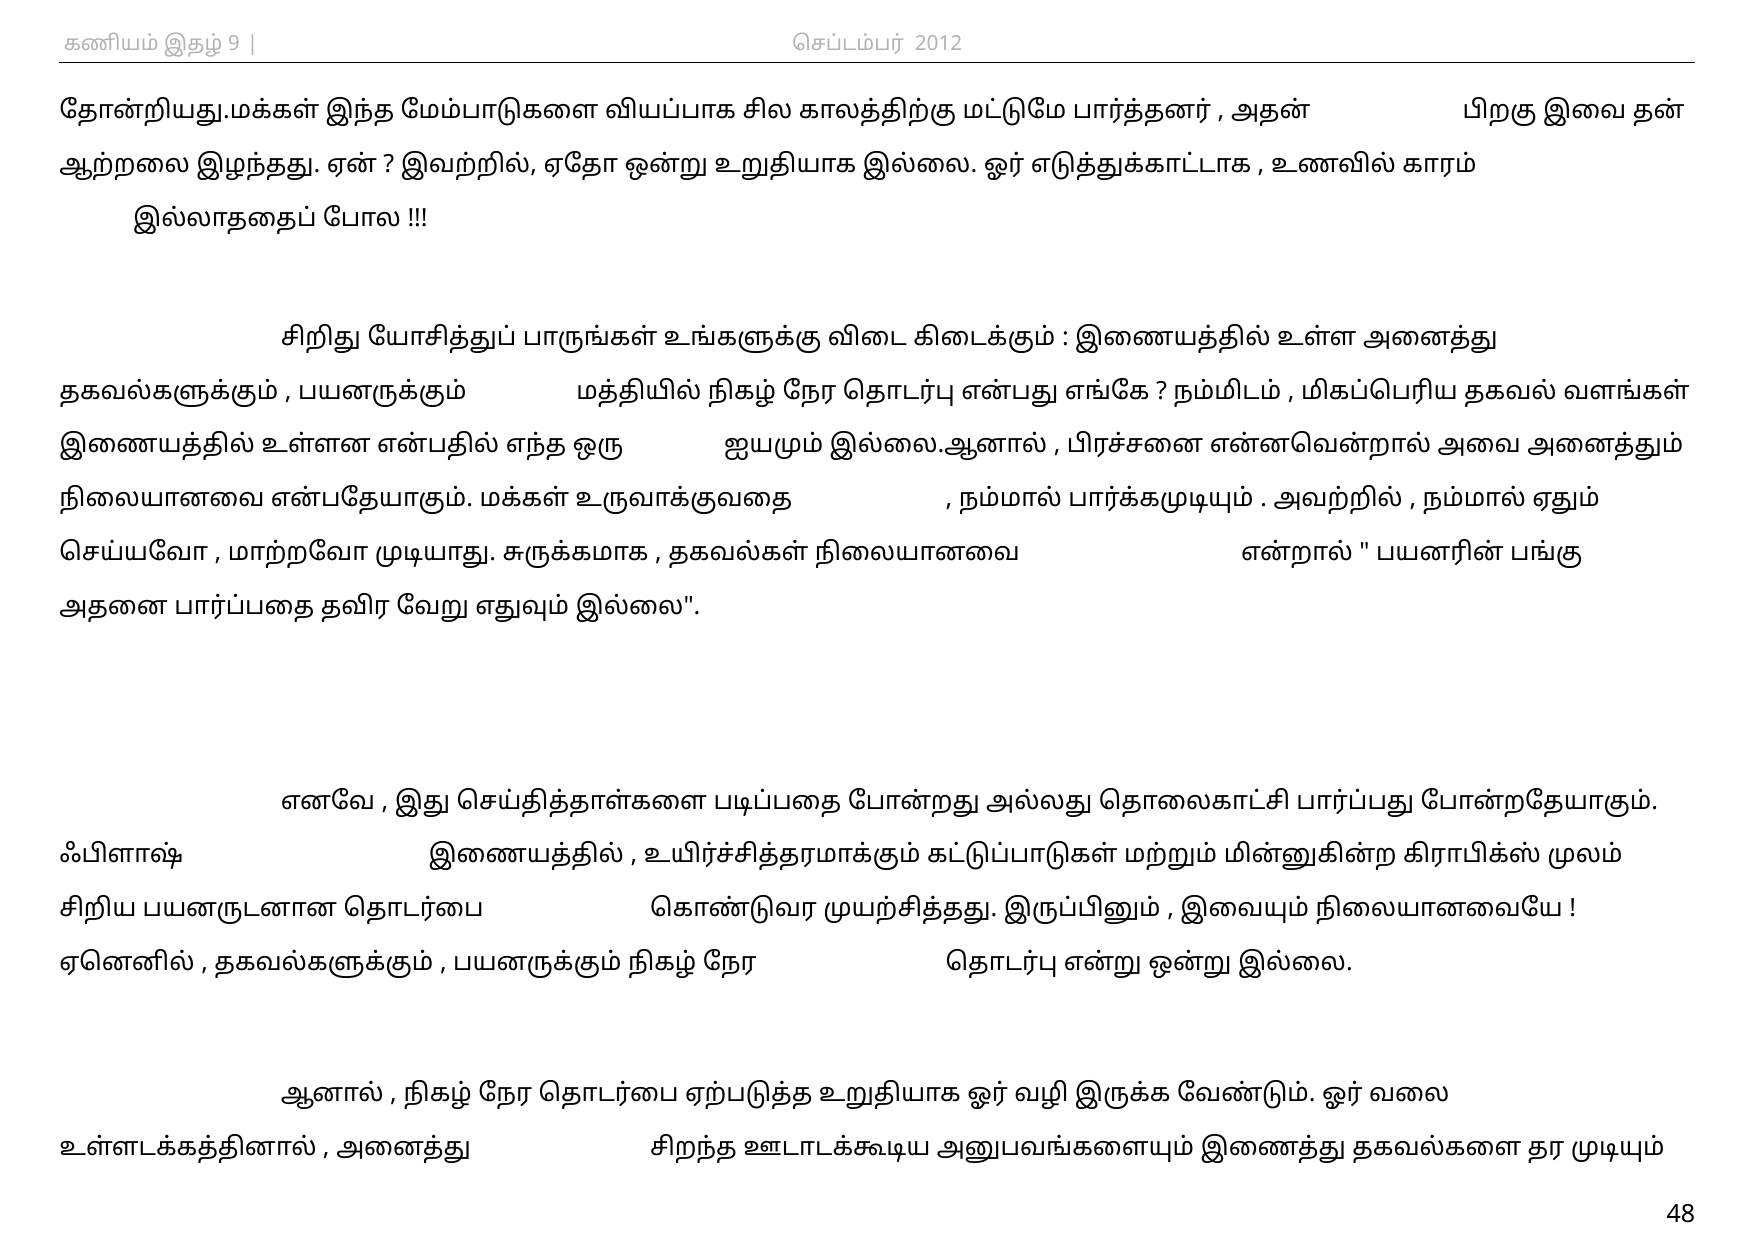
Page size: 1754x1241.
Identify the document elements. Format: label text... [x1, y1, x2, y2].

text எனவே , இது செய்தித்தாள்களை படிப்பதை போன்றது அல்லது தொலைகாட்சி பார்ப்பது போன்றதேயாகும். ஃபிளாஷ் இணையத்தில் , உயிர்ச்சித்தரமாக்கும் கட்டுப்பாடுகள் மற்றும் மின்னுகின்ற கிராபிக்ஸ் முலம் சிறிய பயனருடனான தொடர்பை கொண்டுவர முயற்சித்தது. இருப்பினும் , இவையும் நிலையானவையே ! ஏனெனில் , தகவல்களுக்கும் , பயனருக்கும் நிகழ் நேர தொடர்பு என்று ஒன்று இல்லை. [59, 783, 1695, 980]
text சிறிது யோசித்துப் பாருங்கள் உங்களுக்கு விடை கிடைக்கும் : இணையத்தில் உள்ள அனைத்து தகவல்களுக்கும் , பயனருக்கும் மத்தியில் நிகழ் நேர தொடர்பு என்பது எங்கே ? நம்மிடம் , மிகப்பெரிய தகவல் வளங்கள் இணையத்தில் உள்ளன என்பதில் எந்த ஒரு ஐயமும் இல்லை.ஆனால் , பிரச்சனை என்னவென்றால் அவை அனைத்தும் நிலையானவை என்பதேயாகும். மக்கள் உருவாக்குவதை , நம்மால் பார்க்கமுடியும் . அவற்றில் , நம்மால் ஏதும் செய்யவோ , மாற்றவோ முடியாது. சுருக்கமாக , தகவல்கள் நிலையானவை என்றால் " பயனரின் பங்கு அதனை பார்ப்பதை தவிர வேறு எதுவும் இல்லை". [59, 268, 1695, 625]
text ஆனால் , நிகழ் நேர தொடர்பை ஏற்படுத்த உறுதியாக ஓர் வழி இருக்க வேண்டும். ஓர் வலை உள்ளடக்கத்தினால் , அனைத்து சிறந்த ஊடாடக்கூடிய அனுபவங்களையும் இணைத்து தகவல்களை தர முடியும் [59, 1075, 1695, 1166]
text தோன்றியது.மக்கள் இந்த மேம்பாடுகளை வியப்பாக சில காலத்திற்கு மட்டுமே பார்த்தனர் , அதன் பிறகு இவை தன் ஆற்றலை இழந்தது. ஏன் ? இவற்றில், ஏதோ ஒன்று உறுதியாக இல்லை. ஓர் எடுத்துக்காட்டாக , உணவில் காரம் இல்லாததைப் போல !!! [59, 92, 1695, 237]
